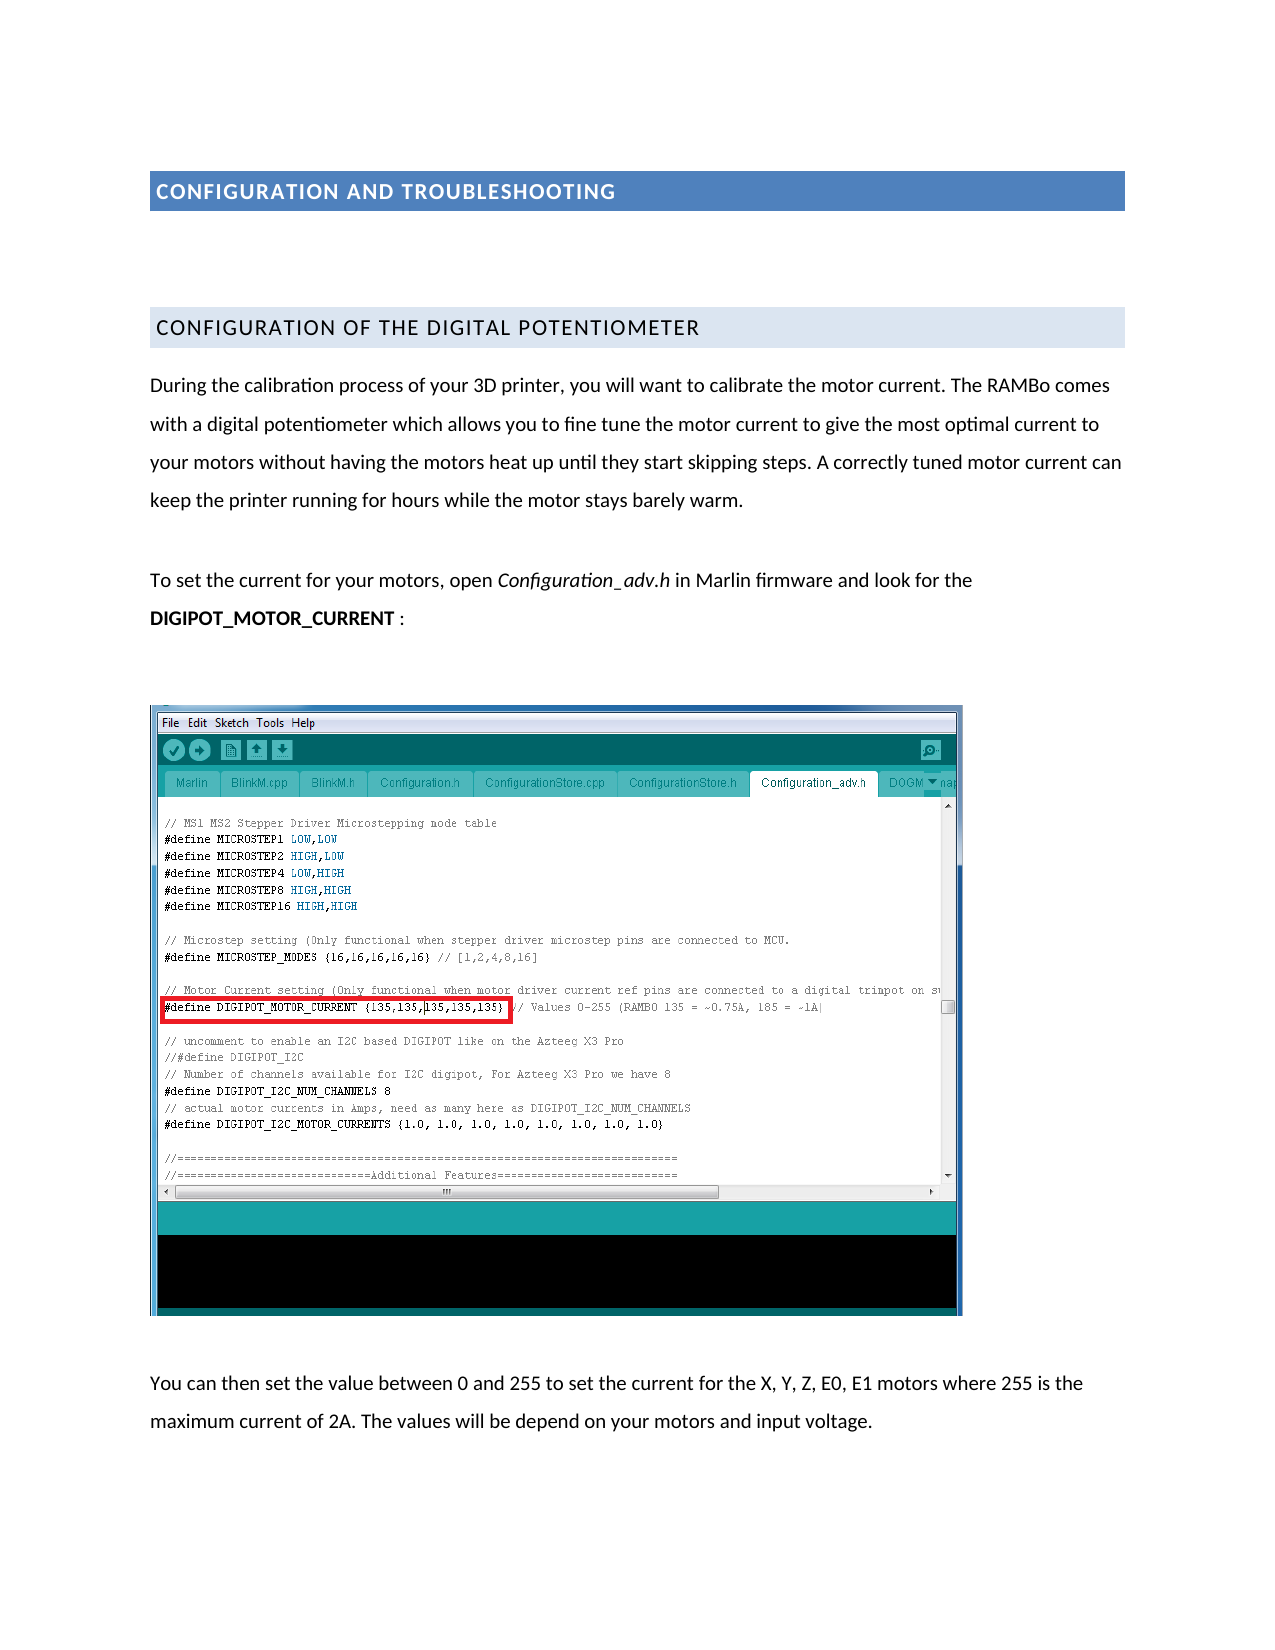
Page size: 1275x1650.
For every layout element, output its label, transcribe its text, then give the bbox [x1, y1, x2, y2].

text You can then set the value between 0 and 255 to set the current for the X, Y, Z, E0, E1 motors where 255 is the maximum current of 2A. The values will be depend on your motors and input voltage. [150, 1370, 1125, 1433]
subtitle Configuration and troubleshooting [156, 177, 1119, 205]
text To set the current for your motors, open Configuration_adv.h in Marlin firmware and look for the DIGIPOT_MOTOR_CURRENT : [150, 567, 1125, 630]
text During the calibration process of your 3D printer, you will want to calibrate the motor current. The RAMBo comes with a digital potentiometer which allows you to fine tune the motor current to give the most optimal current to your motors without having the motors heat up until they start skipping steps. A correctly tuned motor current can keep the printer running for hours while the motor stays barely warm. [150, 373, 1125, 512]
subtitle Configuration of the digital potentiometer [156, 314, 1119, 341]
